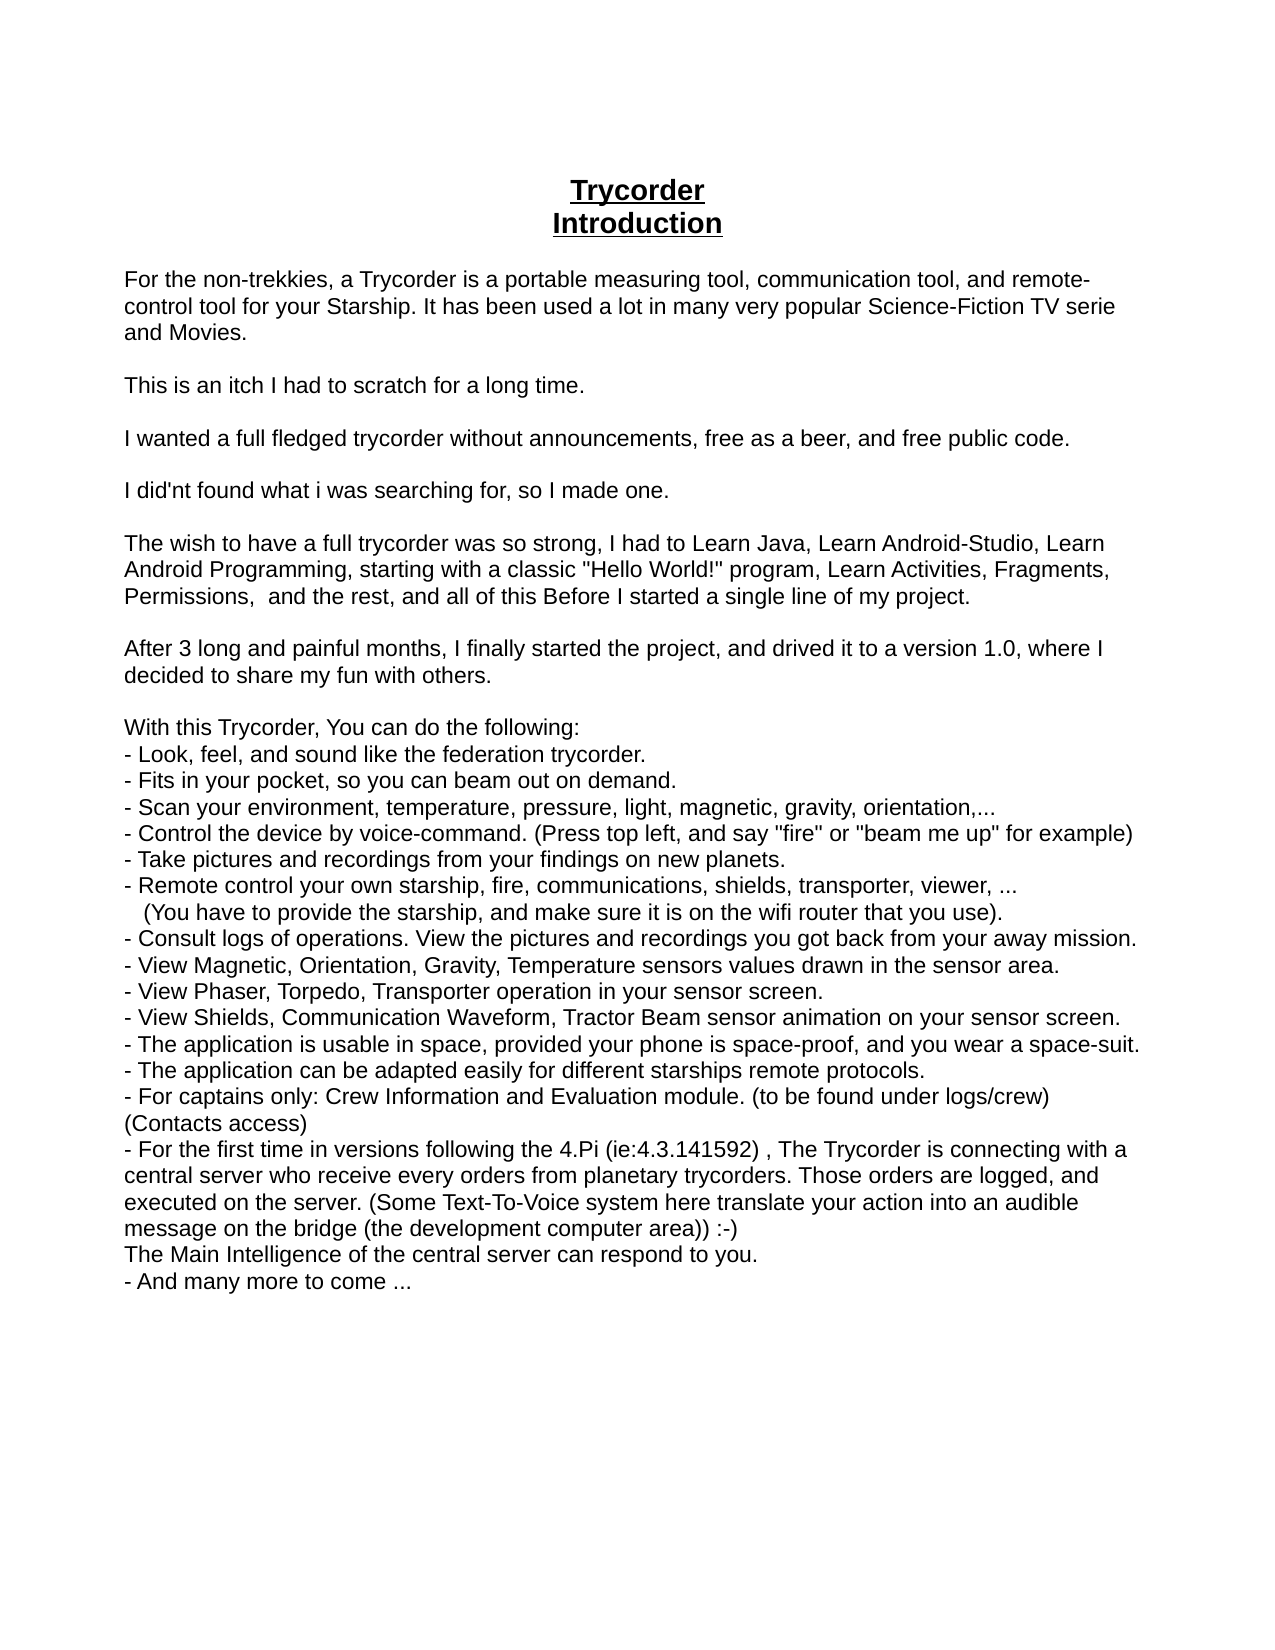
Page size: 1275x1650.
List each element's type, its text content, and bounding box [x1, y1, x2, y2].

table_header Trycorder Introduction For the non-trekkies, a Trycorder is a portable measuring tool, communication tool, and remote-control tool for your Starship. It has been used a lot in many very popular Science-Fiction TV serie and Movies. This is an itch I had to scratch for a long time. I wanted a full fledged trycorder without announcements, free as a beer, and free public code. I did'nt found what i was searching for, so I made one. The wish to have a full trycorder was so strong, I had to Learn Java, Learn Android-Studio, Learn Android Programming, starting with a classic "Hello World!" program, Learn Activities, Fragments, Permissions, and the rest, and all of this Before I started a single line of my project. After 3 long and painful months, I finally started the project, and drived it to a version 1.0, where I decided to share my fun with others. With this Trycorder, You can do the following: - Look, feel, and sound like the federation trycorder. - Fits in your pocket, so you can beam out on demand. - Scan your environment, temperature, pressure, light, magnetic, gravity, orientation,... - Control the device by voice-command. (Press top left, and say "fire" or "beam me up" for example) - Take pictures and recordings from your findings on new planets. - Remote control your own starship, fire, communications, shields, transporter, viewer, ... (You have to provide the starship, and make sure it is on the wifi router that you use). - Consult logs of operations. View the pictures and recordings you got back from your away mission. - View Magnetic, Orientation, Gravity, Temperature sensors values drawn in the sensor area. - View Phaser, Torpedo, Transporter operation in your sensor screen. - View Shields, Communication Waveform, Tractor Beam sensor animation on your sensor screen. - The application is usable in space, provided your phone is space-proof, and you wear a space-suit. - The application can be adapted easily for different starships remote protocols. - For captains only: Crew Information and Evaluation module. (to be found under logs/crew) (Contacts access) - For the first time in versions following the 4.Pi (ie:4.3.141592) , The Trycorder is connecting with a central server who receive every orders from planetary trycorders. Those orders are logged, and executed on the server. (Some Text-To-Voice system here translate your action into an audible message on the bridge (the development computer area)) :-) The Main Intelligence of the central server can respond to you. - And many more to come ... [118, 167, 1157, 1326]
